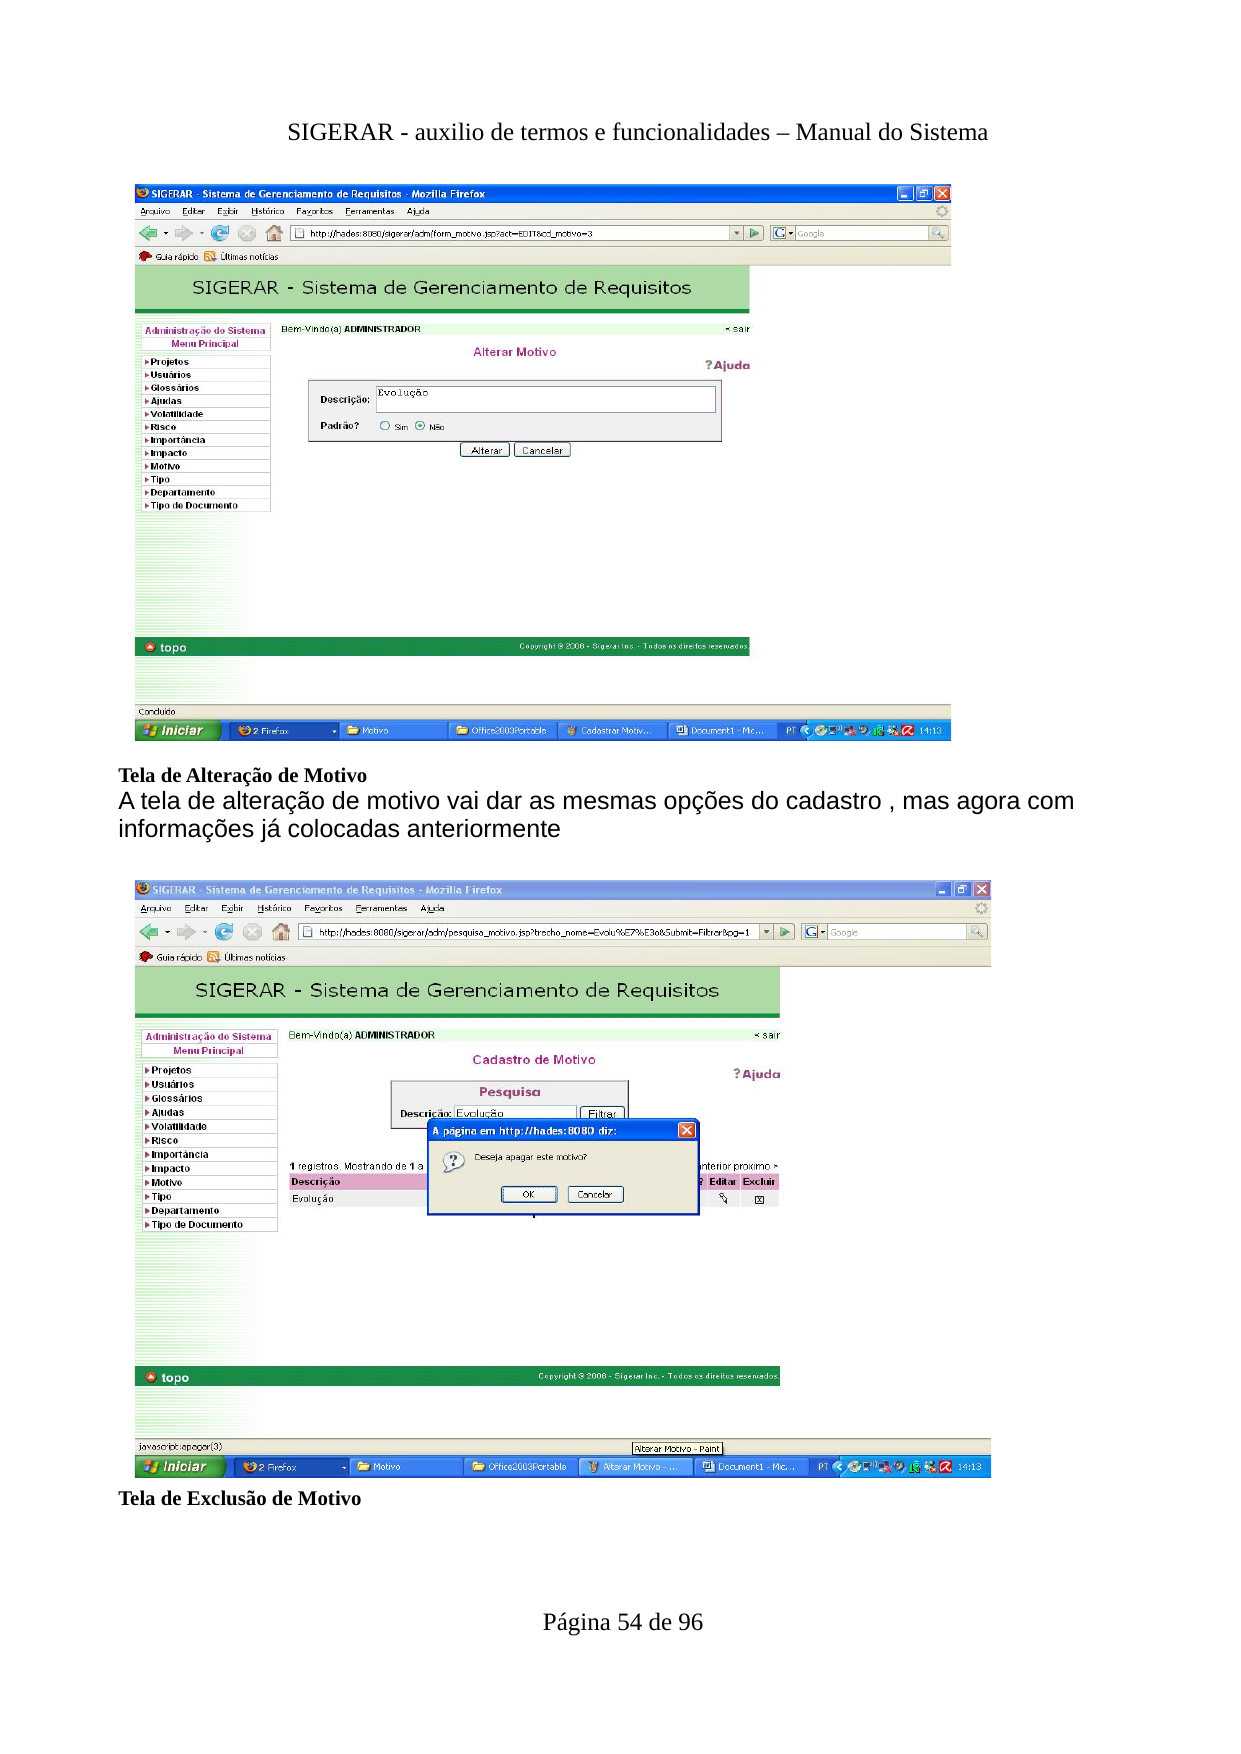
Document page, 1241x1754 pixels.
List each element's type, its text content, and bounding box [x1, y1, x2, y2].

text Tela de Alteração de Motivo [118, 764, 1134, 787]
picture [134, 880, 992, 1478]
text A tela de alteração de motivo vai dar as mesmas opções do cadastro , mas agora com informações já colocadas anteriormente [118, 787, 1134, 843]
text Tela de Exclusão de Motivo [118, 1486, 1134, 1509]
picture [134, 184, 952, 741]
